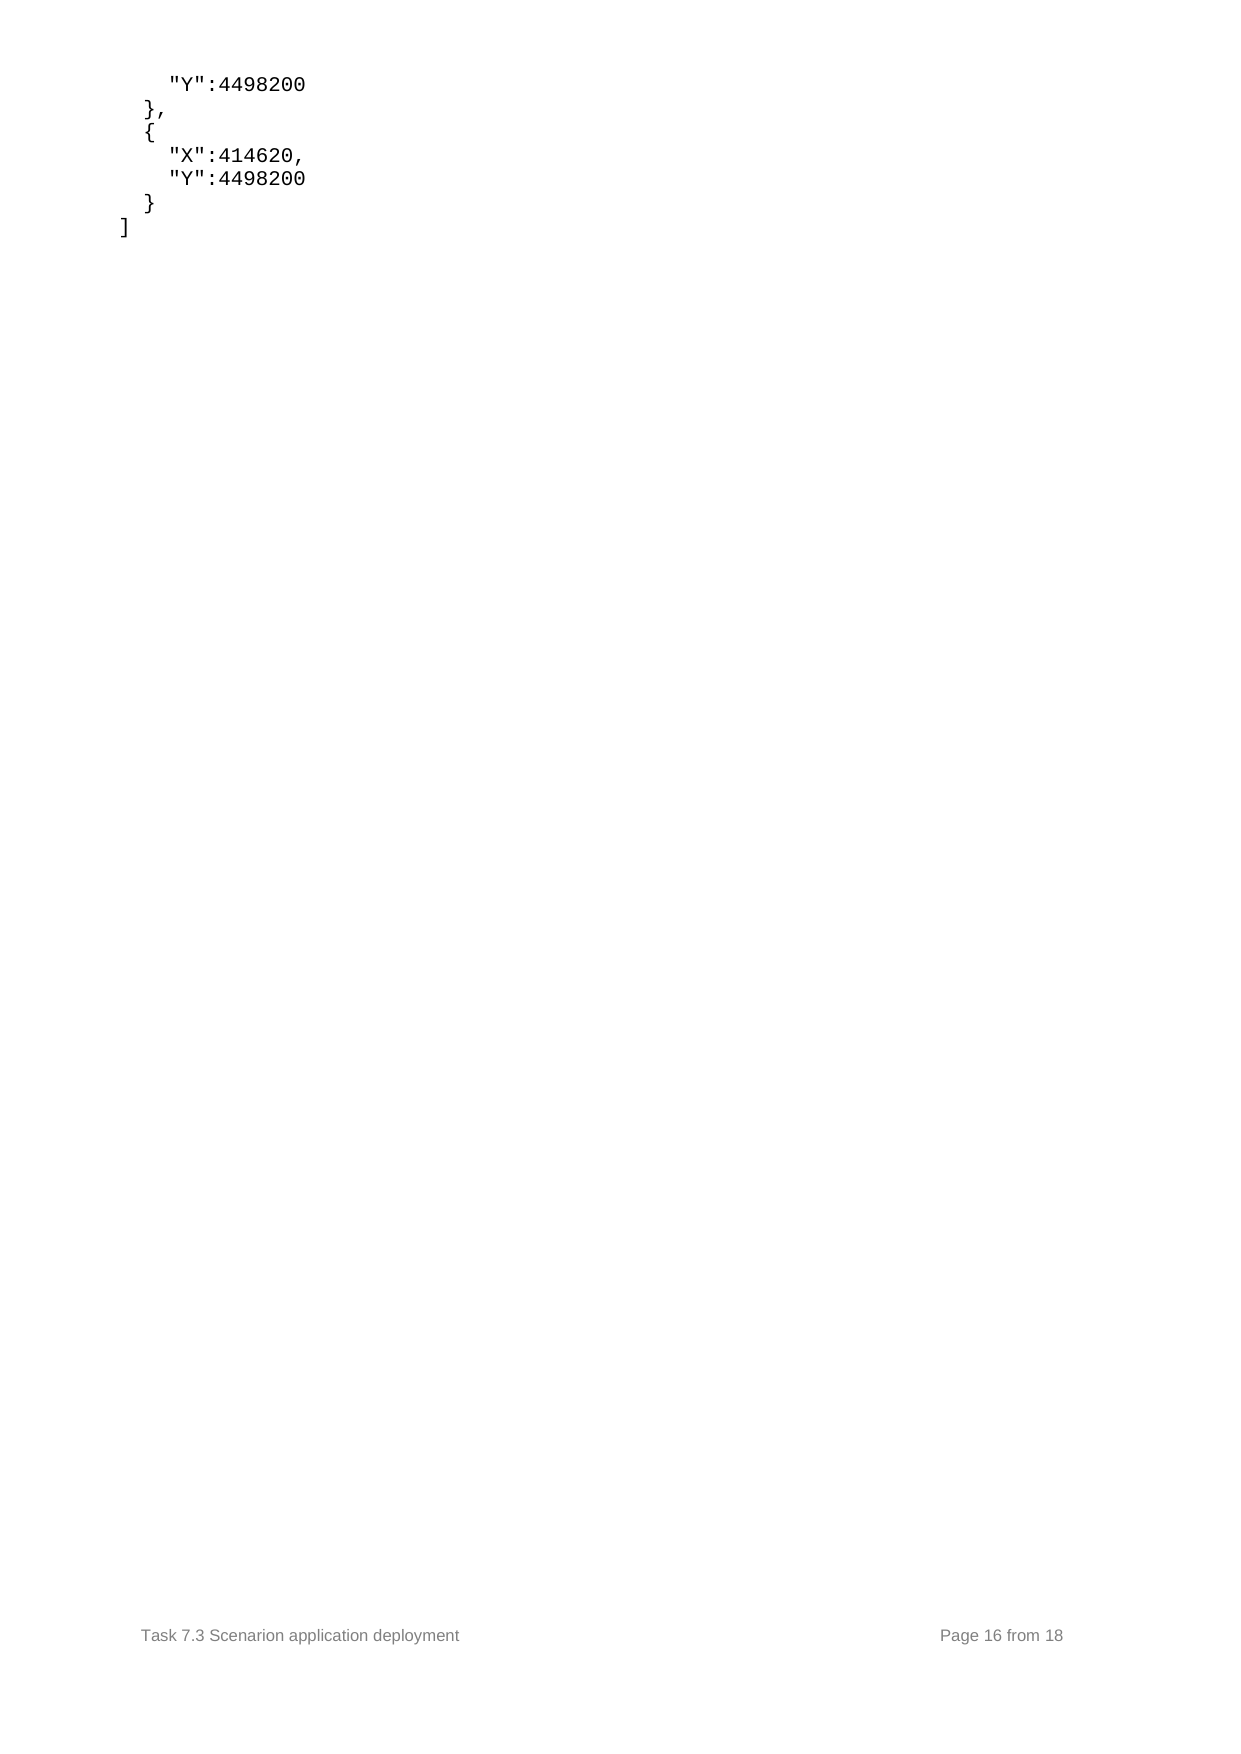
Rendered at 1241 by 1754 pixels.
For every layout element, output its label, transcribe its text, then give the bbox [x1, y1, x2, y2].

text "Y":4498200 }, { "X":414620, "Y":4498200 } ] [118, 74, 1122, 239]
